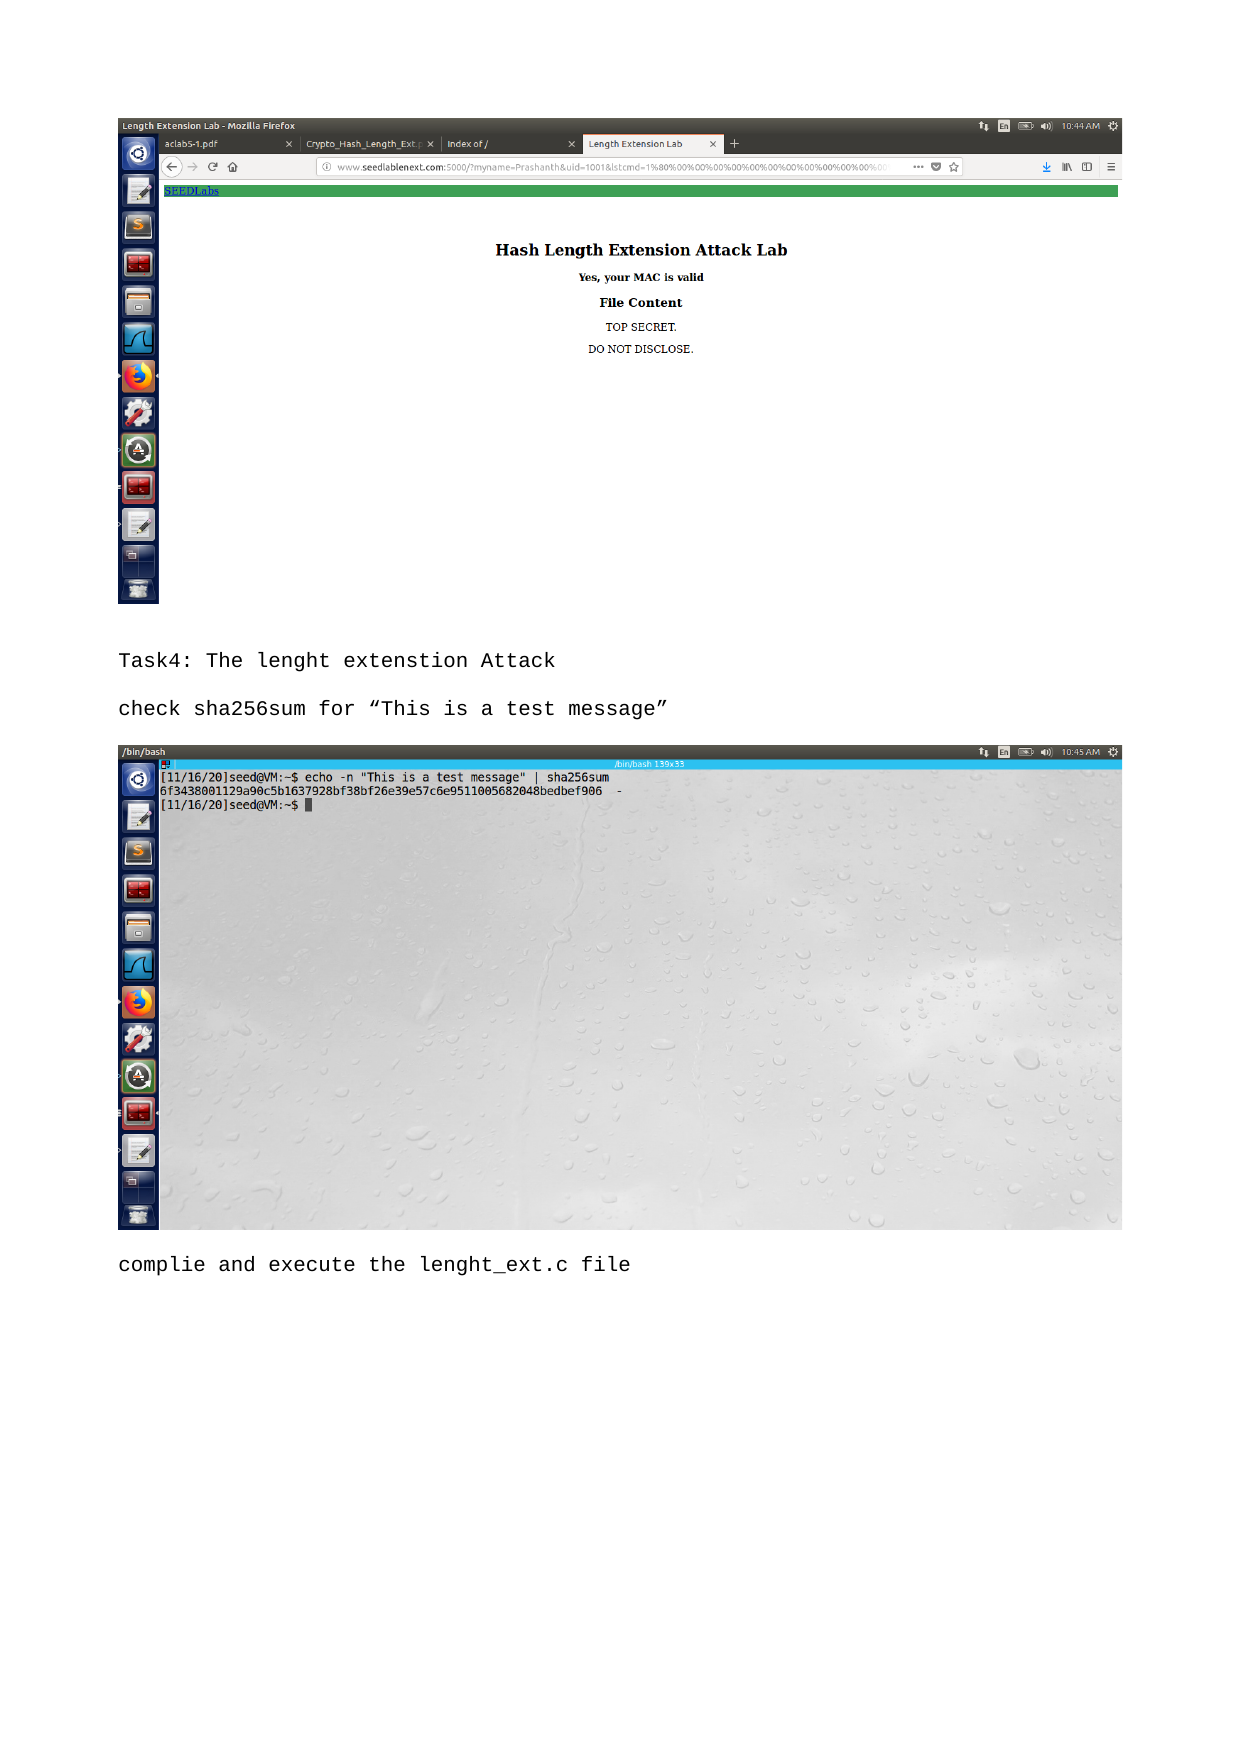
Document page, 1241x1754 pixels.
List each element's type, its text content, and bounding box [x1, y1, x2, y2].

text Task4: The lenght extenstion Attack [118, 650, 1122, 674]
text check sha256sum for “This is a test message” [118, 698, 1122, 721]
text complie and execute the lenght_ext.c file [118, 1254, 1122, 1277]
picture [118, 745, 1123, 1230]
picture [118, 118, 1123, 604]
